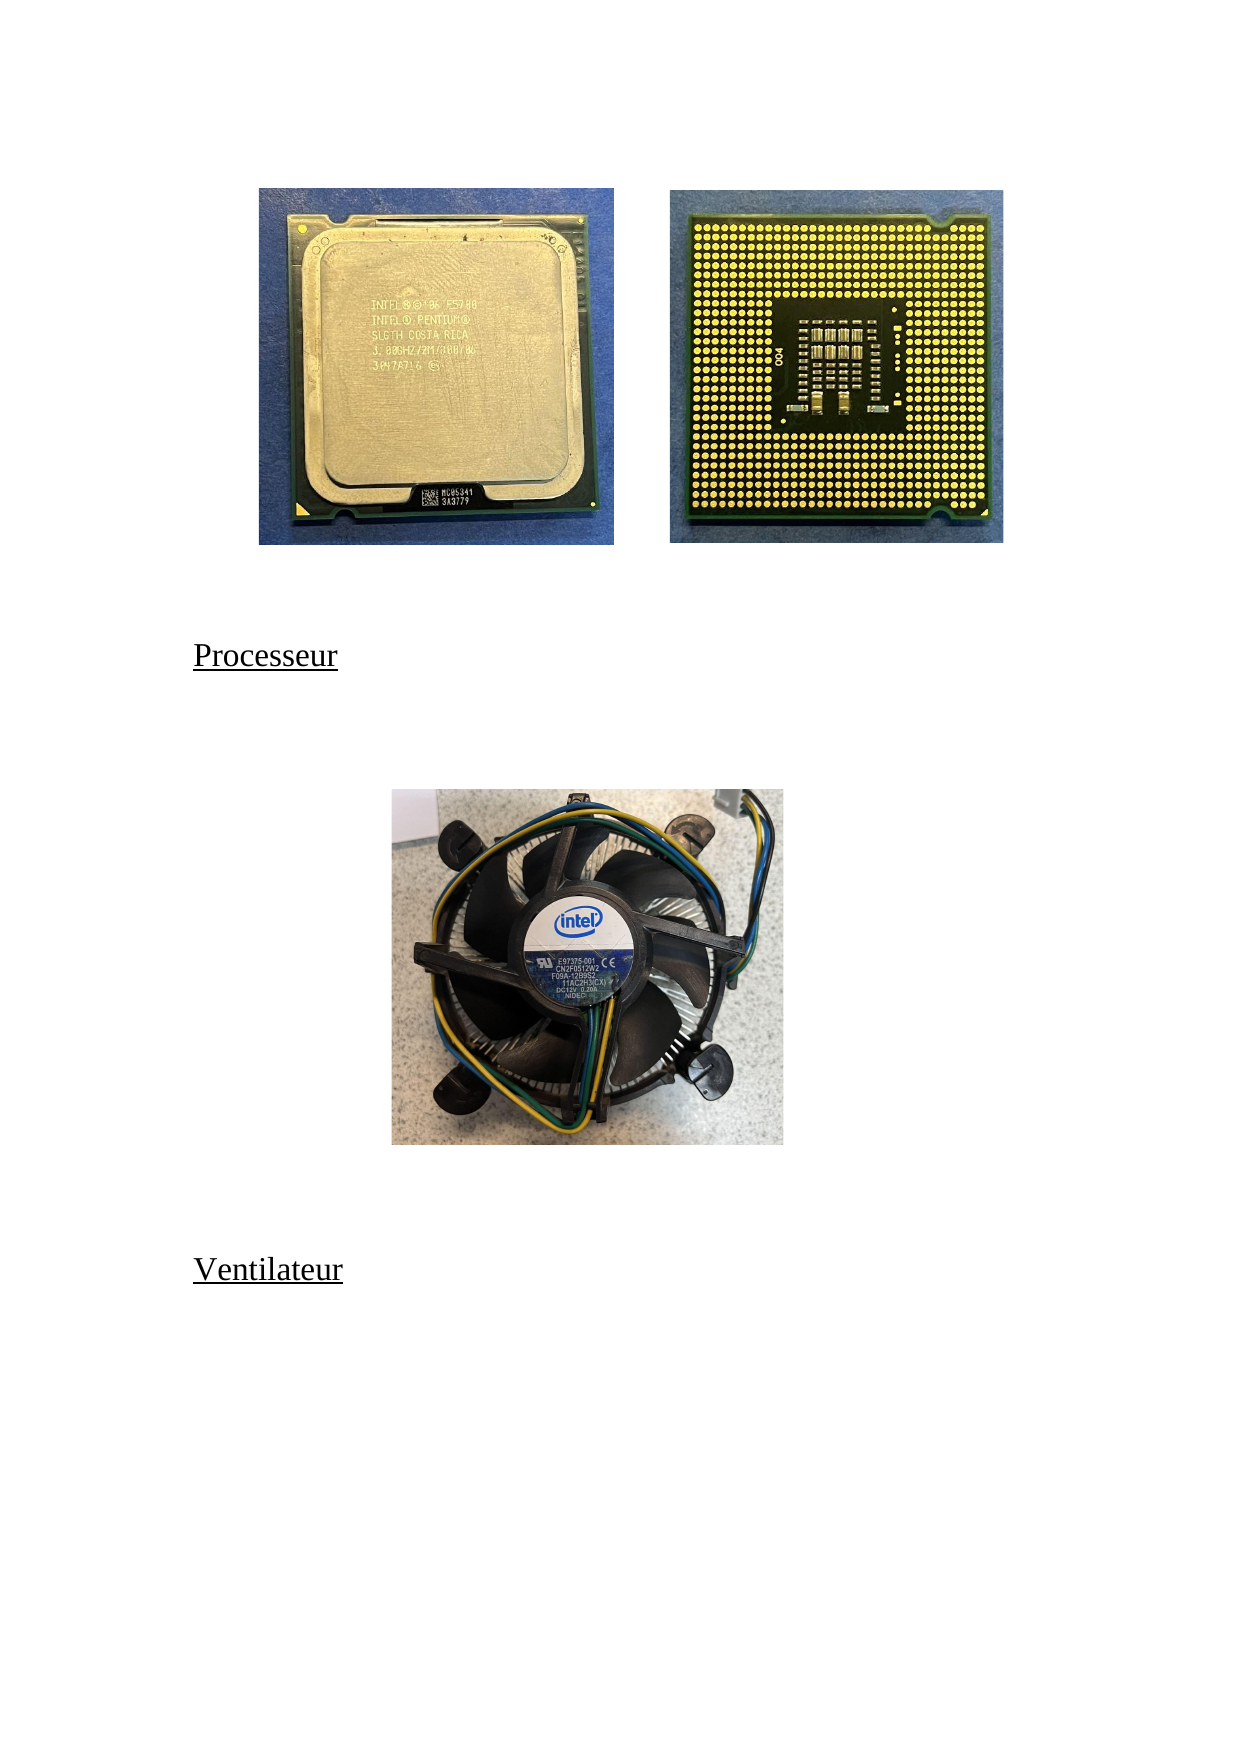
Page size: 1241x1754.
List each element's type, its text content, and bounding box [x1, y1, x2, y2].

text Processeur [118, 636, 1122, 674]
picture [258, 246, 600, 431]
picture [391, 841, 784, 1145]
picture [669, 280, 997, 462]
text Ventilateur [118, 1249, 1122, 1287]
